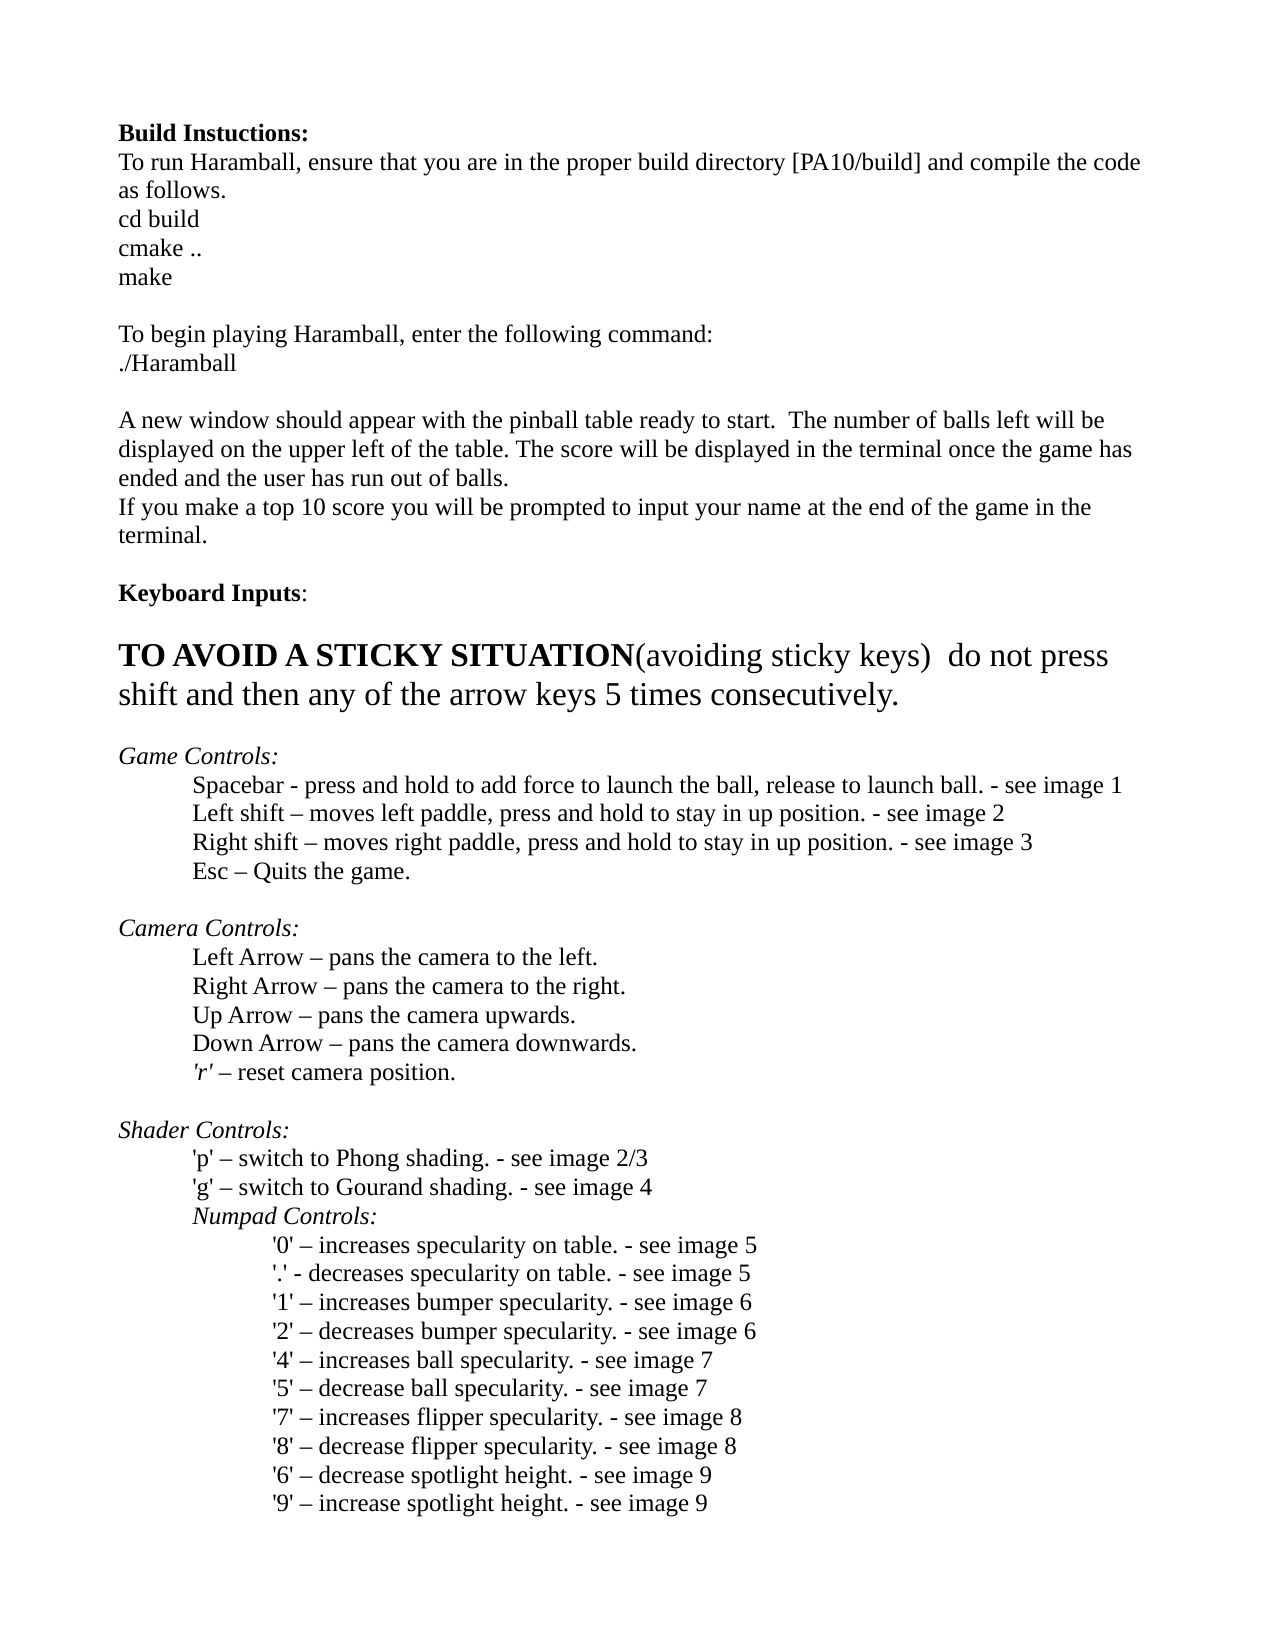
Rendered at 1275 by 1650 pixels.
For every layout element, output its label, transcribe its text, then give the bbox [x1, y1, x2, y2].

text '4' – increases ball specularity. - see image 7 [118, 1345, 1157, 1373]
text A new window should appear with the pinball table ready to start. The number of balls left will be displayed on the upper left of the table. The score will be displayed in the terminal once the game has ended and the user has run out of balls. [118, 406, 1157, 492]
text Spacebar - press and hold to add force to launch the ball, release to launch ball. - see image 1 [118, 770, 1157, 798]
text Left Arrow – pans the camera to the left. [118, 942, 1157, 971]
text If you make a top 10 score you will be prompted to input your name at the end of the game in the terminal. [118, 492, 1157, 549]
text '2' – decreases bumper specularity. - see image 6 [118, 1316, 1157, 1345]
text '8' – decrease flipper specularity. - see image 8 [118, 1431, 1157, 1460]
text '0' – increases specularity on table. - see image 5 [118, 1230, 1157, 1258]
text cd build [118, 204, 1157, 233]
text Left shift – moves left paddle, press and hold to stay in up position. - see image 2 [118, 798, 1157, 827]
text Esc – Quits the game. [118, 856, 1157, 885]
text make [118, 262, 1157, 291]
text Shader Controls: [118, 1115, 1157, 1143]
text '5' – decrease ball specularity. - see image 7 [118, 1373, 1157, 1402]
text 'r' – reset camera position. [118, 1057, 1157, 1086]
text Keyboard Inputs: [118, 578, 1157, 607]
text Numpad Controls: [118, 1201, 1157, 1230]
text Down Arrow – pans the camera downwards. [118, 1028, 1157, 1057]
text TO AVOID A STICKY SITUATION(avoiding sticky keys) do not press shift and then any of the arrow keys 5 times consecutively. [118, 636, 1157, 712]
text Camera Controls: [118, 913, 1157, 942]
text 'g' – switch to Gourand shading. - see image 4 [118, 1172, 1157, 1201]
text To begin playing Haramball, enter the following command: [118, 319, 1157, 348]
text To run Haramball, ensure that you are in the proper build directory [PA10/build] and compile the code as follows. [118, 147, 1157, 204]
text Up Arrow – pans the camera upwards. [118, 1000, 1157, 1028]
text '9' – increase spotlight height. - see image 9 [118, 1488, 1157, 1517]
text Right shift – moves right paddle, press and hold to stay in up position. - see image 3 [118, 827, 1157, 856]
text cmake .. [118, 233, 1157, 262]
text 'p' – switch to Phong shading. - see image 2/3 [118, 1143, 1157, 1172]
text ./Haramball [118, 348, 1157, 377]
text '1' – increases bumper specularity. - see image 6 [118, 1287, 1157, 1316]
text '7' – increases flipper specularity. - see image 8 [118, 1402, 1157, 1431]
text '6' – decrease spotlight height. - see image 9 [118, 1460, 1157, 1488]
text Right Arrow – pans the camera to the right. [118, 971, 1157, 1000]
text Build Instuctions: [118, 118, 1157, 147]
text '.' - decreases specularity on table. - see image 5 [118, 1258, 1157, 1287]
text Game Controls: [118, 741, 1157, 770]
